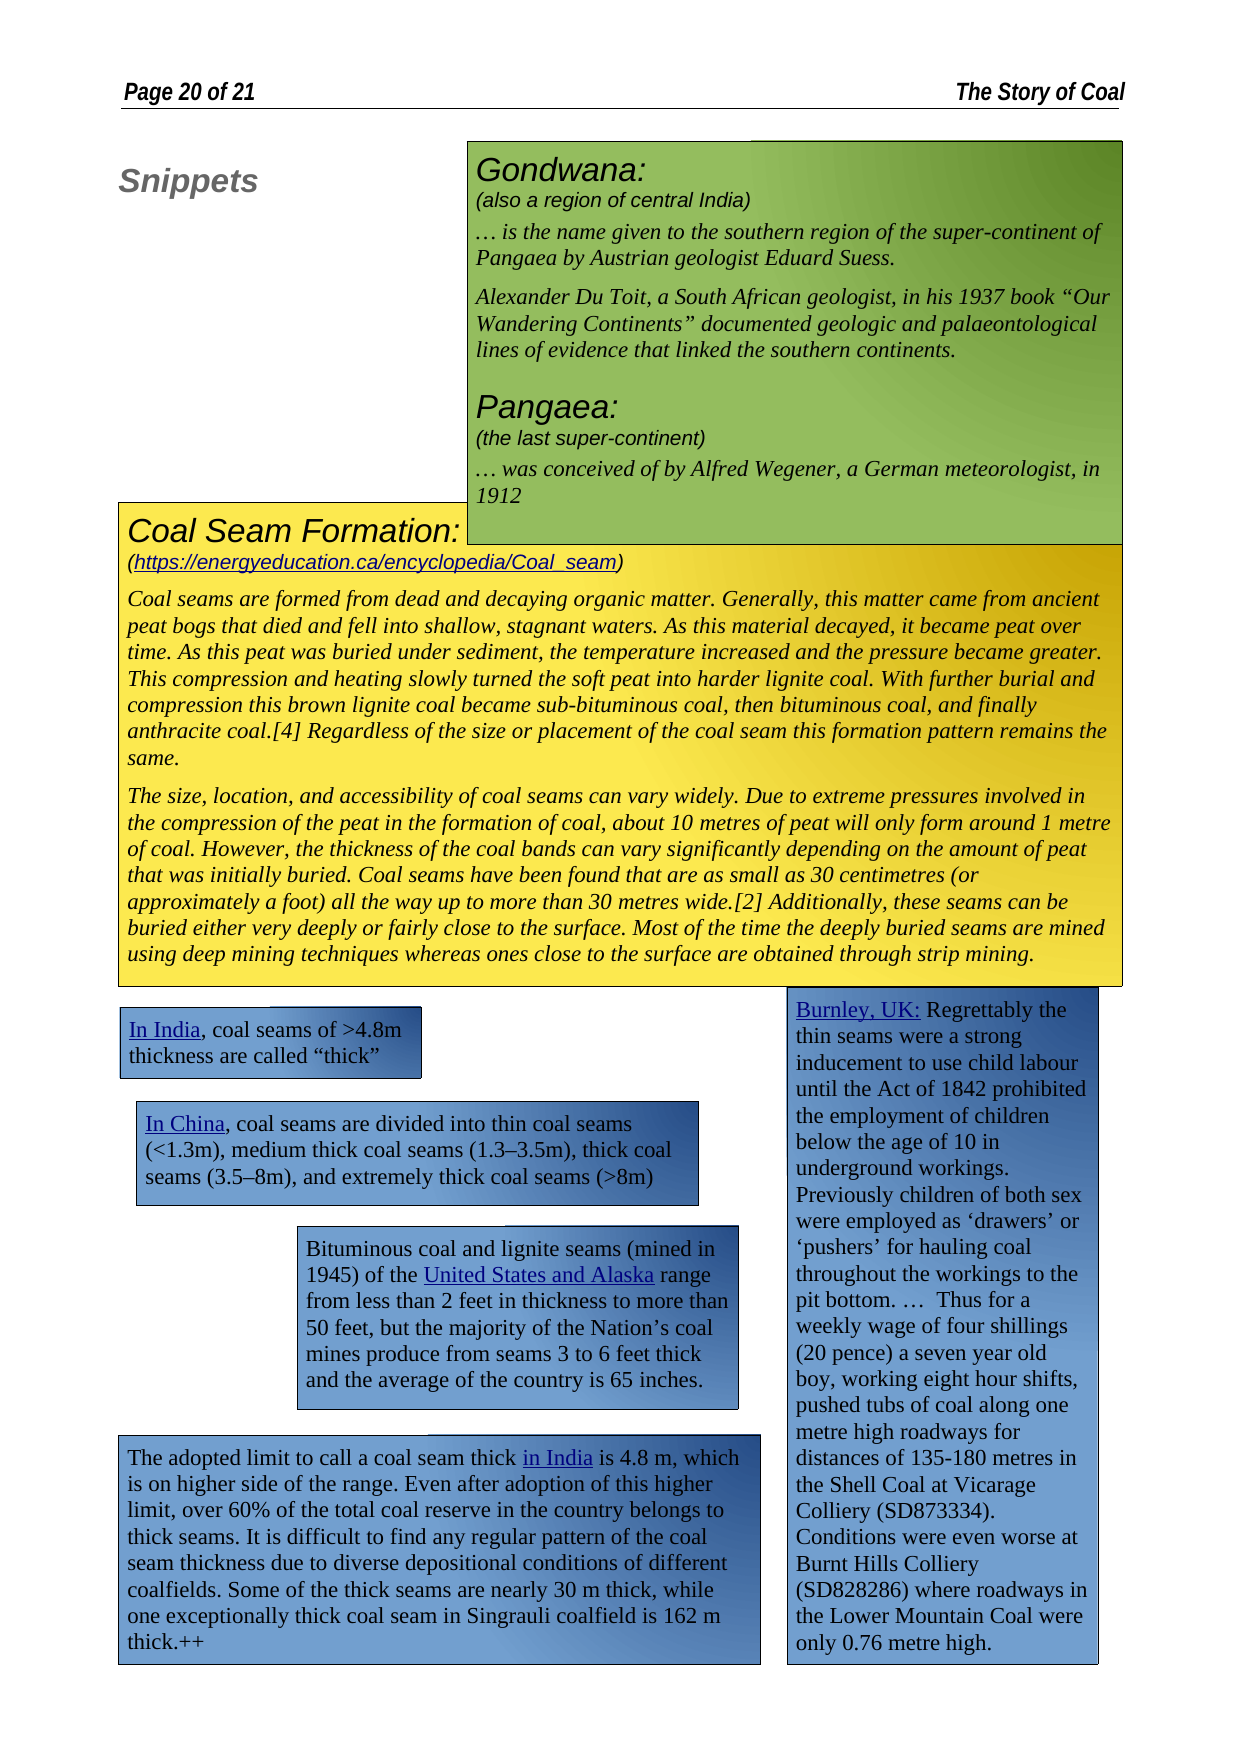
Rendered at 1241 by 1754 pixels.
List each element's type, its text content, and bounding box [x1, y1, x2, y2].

text Alexander Du Toit, a South African geologist, in his 1937 book “Our Wandering Continents” documented geologic and palaeontological lines of evidence that linked the southern continents. [476, 283, 1113, 362]
text Coal Seam Formation: [127, 511, 1113, 550]
text (the last super-continent) [476, 426, 1113, 449]
text … was conceived of by Alfred Wegener, a German meteorologist, in 1912 [476, 455, 1113, 508]
subtitle Snippets [118, 162, 467, 200]
text (also a region of central India) [476, 188, 1113, 212]
text Gondwana: [476, 150, 1113, 188]
text In China, coal seams are divided into thin coal seams (<1.3m), medium thick coal seams (1.3–3.5m), thick coal seams (3.5–8m), and extremely thick coal seams (>8m) [145, 1110, 689, 1189]
text Pangaea: [476, 387, 1113, 426]
text Burnley, UK: Regrettably the thin seams were a strong inducement to use child labour until the Act of 1842 prohibited the employment of children below the age of 10 in underground workings. Previously children of both sex were employed as ‘drawers’ or ‘pushers’ for hauling coal throughout the workings to the pit bottom. … Thus for a weekly wage of four shillings (20 pence) a seven year old boy, working eight hour shifts, pushed tubs of coal along one metre high roadways for distances of 135-180 metres in the Shell Coal at Vicarage Colliery (SD873334). Conditions were even worse at Burnt Hills Colliery (SD828286) where roadways in the Lower Mountain Coal were only 0.76 metre high. [796, 996, 1089, 1655]
text In India, coal seams of >4.8m thickness are called “thick” [128, 1016, 412, 1069]
text Coal seams are formed from dead and decaying organic matter. Generally, this matter came from ancient peat bogs that died and fell into shallow, stagnant waters. As this material decayed, it became peat over time. As this peat was buried under sediment, the temperature increased and the pressure became greater. This compression and heating slowly turned the soft peat into harder lignite coal. With further burial and compression this brown lignite coal became sub-bituminous coal, then bituminous coal, and finally anthracite coal.[4] Regardless of the size or placement of the coal seam this formation pattern remains the same. [127, 586, 1113, 770]
text (https://energyeducation.ca/encyclopedia/Coal_seam) [127, 550, 1113, 574]
text The adopted limit to call a coal seam thick in India is 4.8 m, which is on higher side of the range. Even after adoption of this higher limit, over 60% of the total coal reserve in the country belongs to thick seams. It is difficult to find any regular pattern of the coal seam thickness due to diverse depositional conditions of different coalfields. Some of the thick seams are nearly 30 m thick, while one exceptionally thick coal seam in Singrauli coalfield is 162 m thick.++ [127, 1444, 752, 1655]
text … is the name given to the southern region of the super-continent of Pangaea by Austrian geologist Eduard Suess. [476, 218, 1113, 271]
text Bituminous coal and lignite seams (mined in 1945) of the United States and Alaska range from less than 2 feet in thickness to more than 50 feet, but the majority of the Nation’s coal mines produce from seams 3 to 6 feet thick and the average of the country is 65 inches. [306, 1235, 729, 1393]
text The size, location, and accessibility of coal seams can vary widely. Due to extreme pressures involved in the compression of the peat in the formation of coal, about 10 metres of peat will only form around 1 metre of coal. However, the thickness of the coal bands can vary significantly depending on the amount of peat that was initially buried. Coal seams have been found that are as small as 30 centimetres (or approximately a foot) all the way up to more than 30 metres wide.[2] Additionally, these seams can be buried either very deeply or fairly close to the surface. Most of the time the deeply buried seams are mined using deep mining techniques whereas ones close to the surface are obtained through strip mining. [127, 782, 1113, 967]
